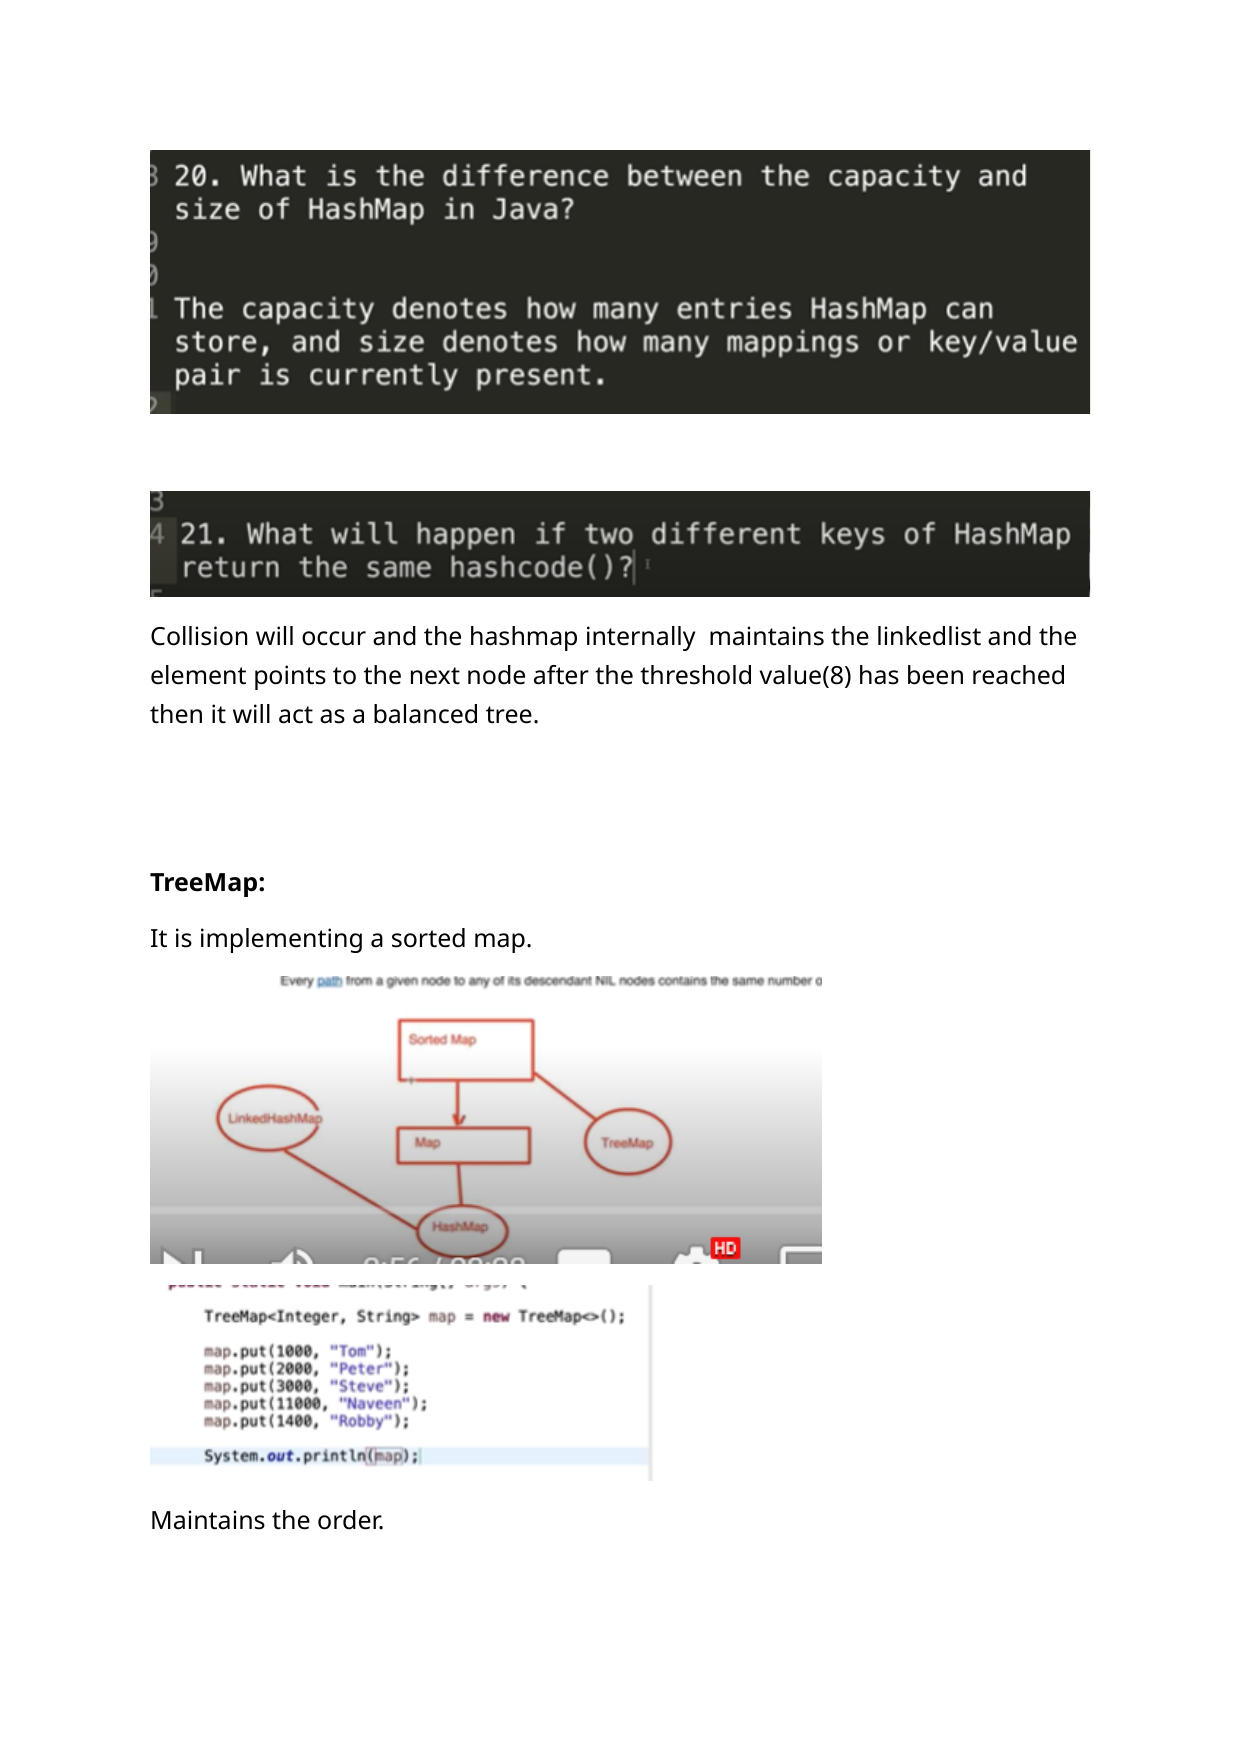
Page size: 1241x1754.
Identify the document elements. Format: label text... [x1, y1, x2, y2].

text TreeMap: [150, 864, 1090, 898]
text It is implementing a sorted map. [150, 920, 1090, 954]
text Collision will occur and the hashmap internally maintains the linkedlist and the element points to the next node after the threshold value(8) has been reached then it will act as a balanced tree. [150, 619, 1090, 731]
text Maintains the order. [150, 1502, 1090, 1537]
